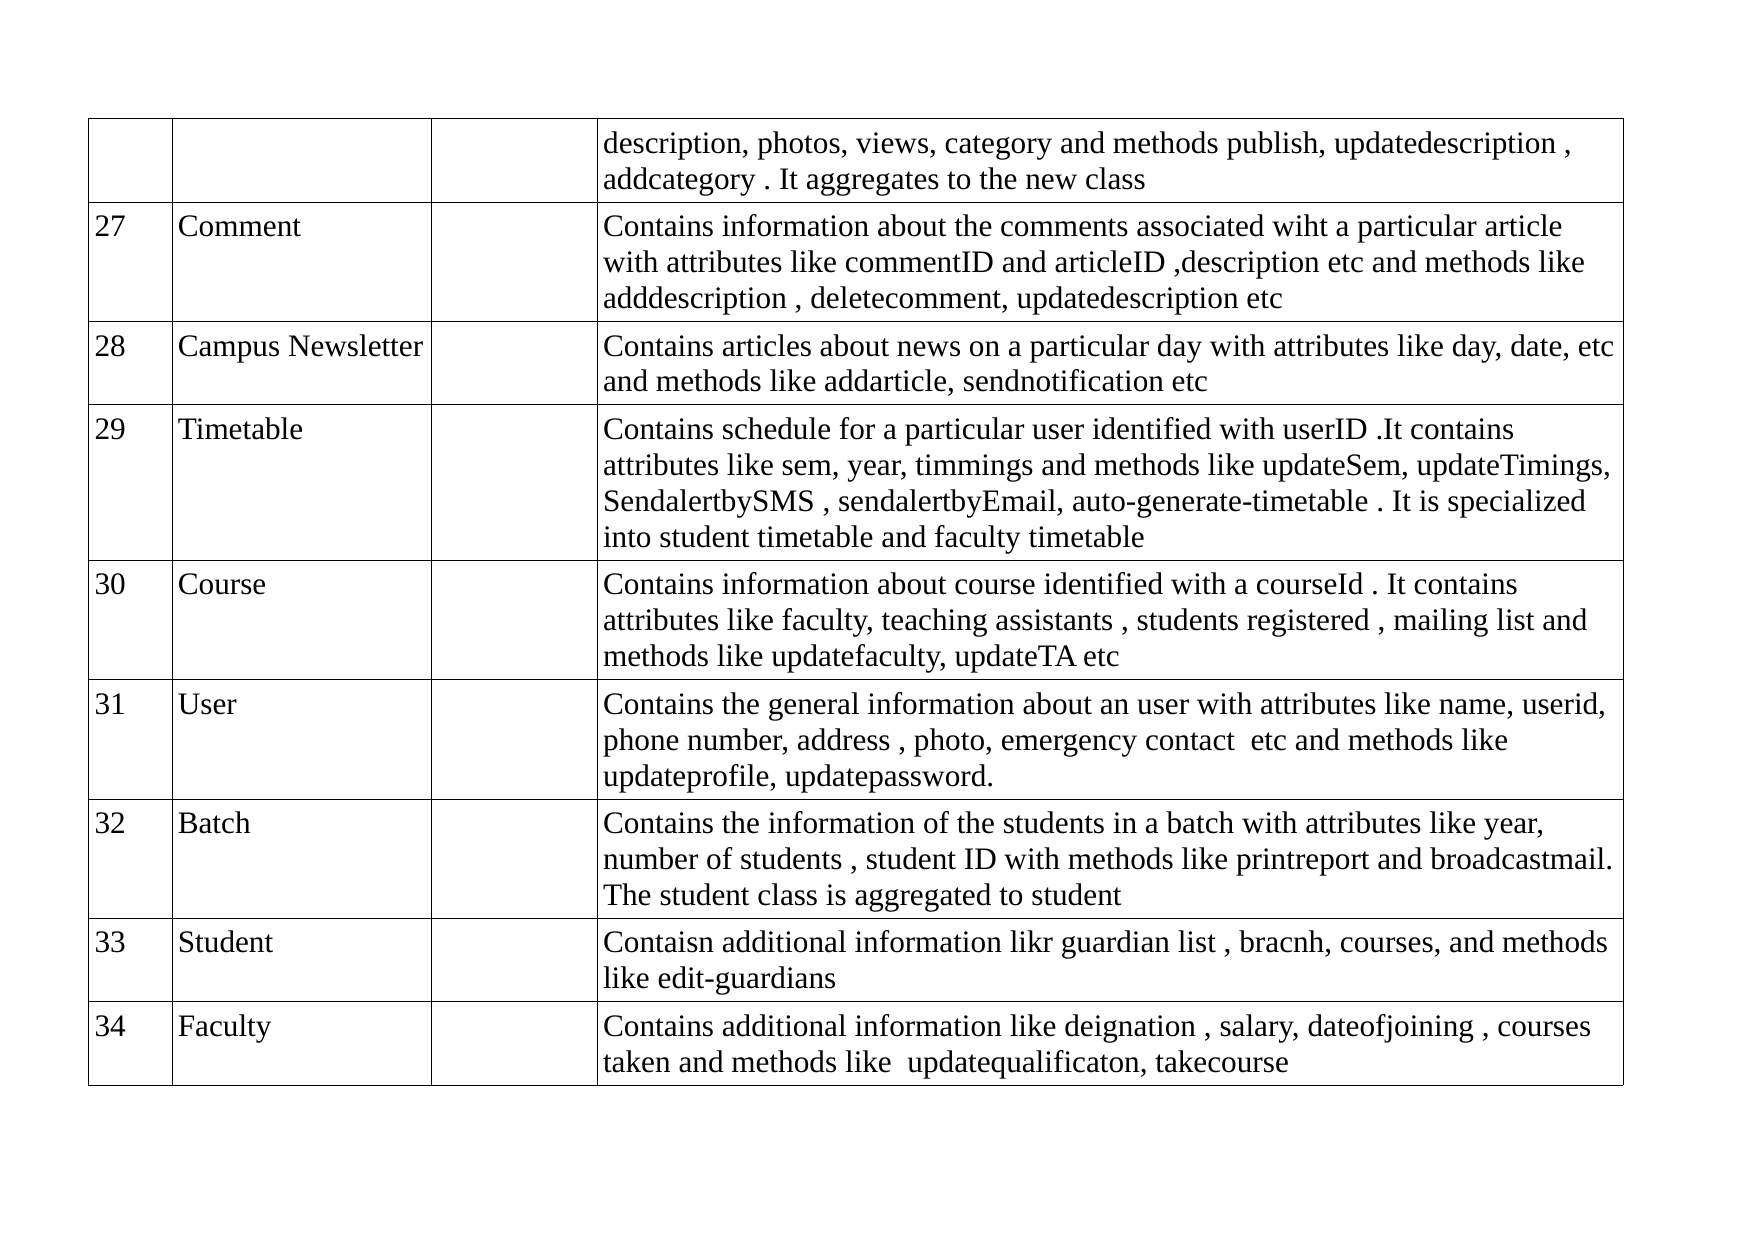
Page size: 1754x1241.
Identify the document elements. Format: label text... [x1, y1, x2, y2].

table_cell [432, 919, 597, 1001]
table_cell Contains articles about news on a particular day with attributes like day, date, etc and methods like addarticle, sendnotification etc [598, 322, 1623, 404]
table_cell [432, 561, 597, 679]
table_cell 27 [89, 203, 172, 321]
table_cell Faculty [173, 1002, 431, 1085]
table_cell description, photos, views, category and methods publish, updatedescription , addcategory . It aggregates to the new class [598, 119, 1623, 202]
table_cell 32 [89, 800, 172, 918]
table_cell [432, 1002, 597, 1085]
table_cell 34 [89, 1002, 172, 1085]
table_cell 29 [89, 405, 172, 560]
table_cell User [173, 680, 431, 798]
table_cell [432, 680, 597, 798]
table_cell Contains additional information like deignation , salary, dateofjoining , courses taken and methods like updatequalificaton, takecourse [598, 1002, 1623, 1085]
table_cell Contaisn additional information likr guardian list , bracnh, courses, and methods like edit-guardians [598, 919, 1623, 1001]
table_cell 28 [89, 322, 172, 404]
table_cell [432, 203, 597, 321]
table_cell Contains the information of the students in a batch with attributes like year, number of students , student ID with methods like printreport and broadcastmail. The student class is aggregated to student [598, 800, 1623, 918]
table_cell [173, 119, 431, 202]
table_cell 33 [89, 919, 172, 1001]
table_cell Course [173, 561, 431, 679]
table_cell Contains the general information about an user with attributes like name, userid, phone number, address , photo, emergency contact etc and methods like updateprofile, updatepassword. [598, 680, 1623, 798]
table_cell Contains schedule for a particular user identified with userID .It contains attributes like sem, year, timmings and methods like updateSem, updateTimings, SendalertbySMS , sendalertbyEmail, auto-generate-timetable . It is specialized into student timetable and faculty timetable [598, 405, 1623, 560]
table_cell [432, 405, 597, 560]
table_cell Contains information about course identified with a courseId . It contains attributes like faculty, teaching assistants , students registered , mailing list and methods like updatefaculty, updateTA etc [598, 561, 1623, 679]
table_cell Student [173, 919, 431, 1001]
table_cell [432, 322, 597, 404]
table_cell [432, 800, 597, 918]
table_cell [432, 119, 597, 202]
table_cell [89, 119, 172, 202]
table_cell Batch [173, 800, 431, 918]
table_cell Timetable [173, 405, 431, 560]
table_cell 31 [89, 680, 172, 798]
table_cell Campus Newsletter [173, 322, 431, 404]
table_cell 30 [89, 561, 172, 679]
table_cell Contains information about the comments associated wiht a particular article with attributes like commentID and articleID ,description etc and methods like adddescription , deletecomment, updatedescription etc [598, 203, 1623, 321]
table_cell Comment [173, 203, 431, 321]
